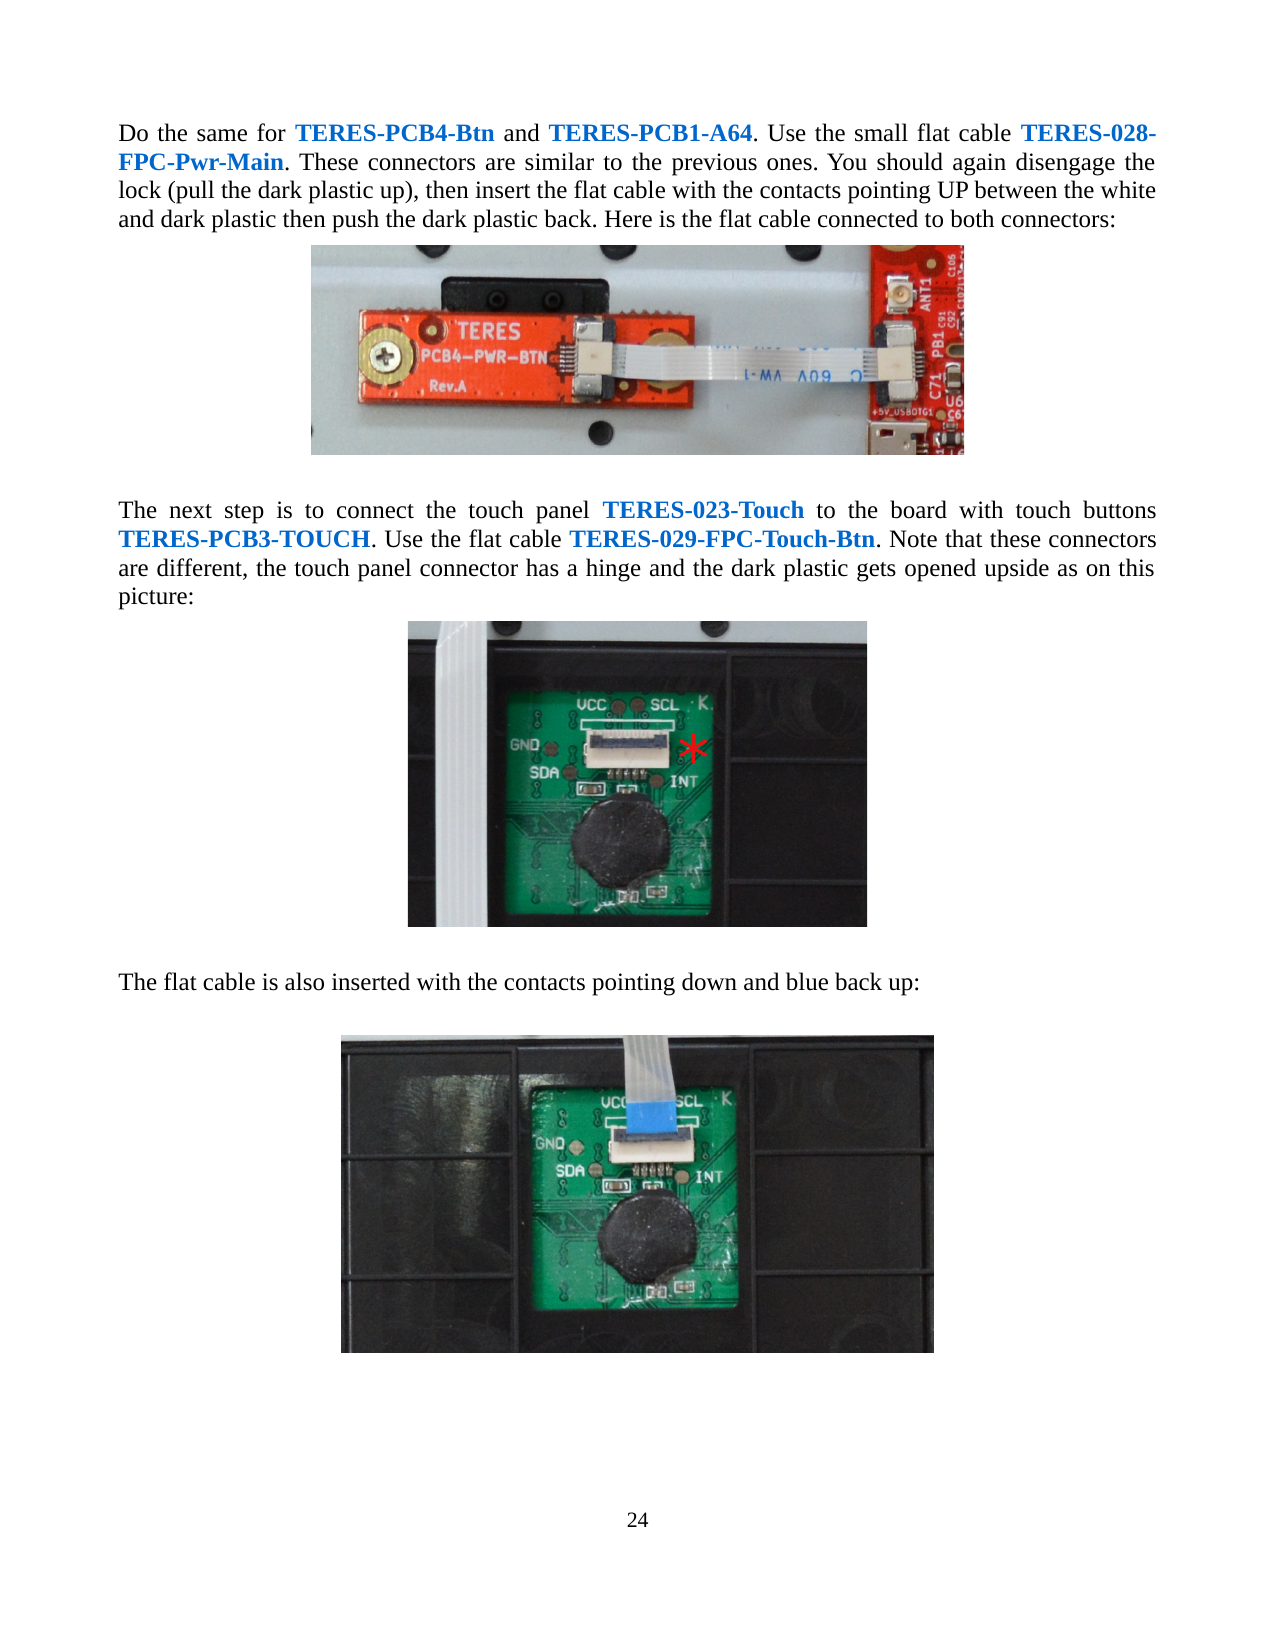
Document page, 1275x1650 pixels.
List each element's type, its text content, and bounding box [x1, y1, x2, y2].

text The flat cable is also inserted with the contacts pointing down and blue back up: [118, 967, 1157, 996]
picture [311, 245, 965, 455]
text The next step is to connect the touch panel TERES-023-Touch to the board with touch buttons TERES-PCB3-TOUCH. Use the flat cable TERES-029-FPC-Touch-Btn. Note that these connectors are different, the touch panel connector has a hinge and the dark plastic gets opened upside as on this picture: [118, 495, 1157, 610]
text Do the same for TERES-PCB4-Btn and TERES-PCB1-A64. Use the small flat cable TERES-028-FPC-Pwr-Main. These connectors are similar to the previous ones. You should again disengage the lock (pull the dark plastic up), then insert the flat cable with the contacts pointing UP between the white and dark plastic then push the dark plastic back. Here is the flat cable connected to both connectors: [118, 118, 1157, 233]
picture [407, 621, 868, 927]
picture [341, 1035, 934, 1353]
